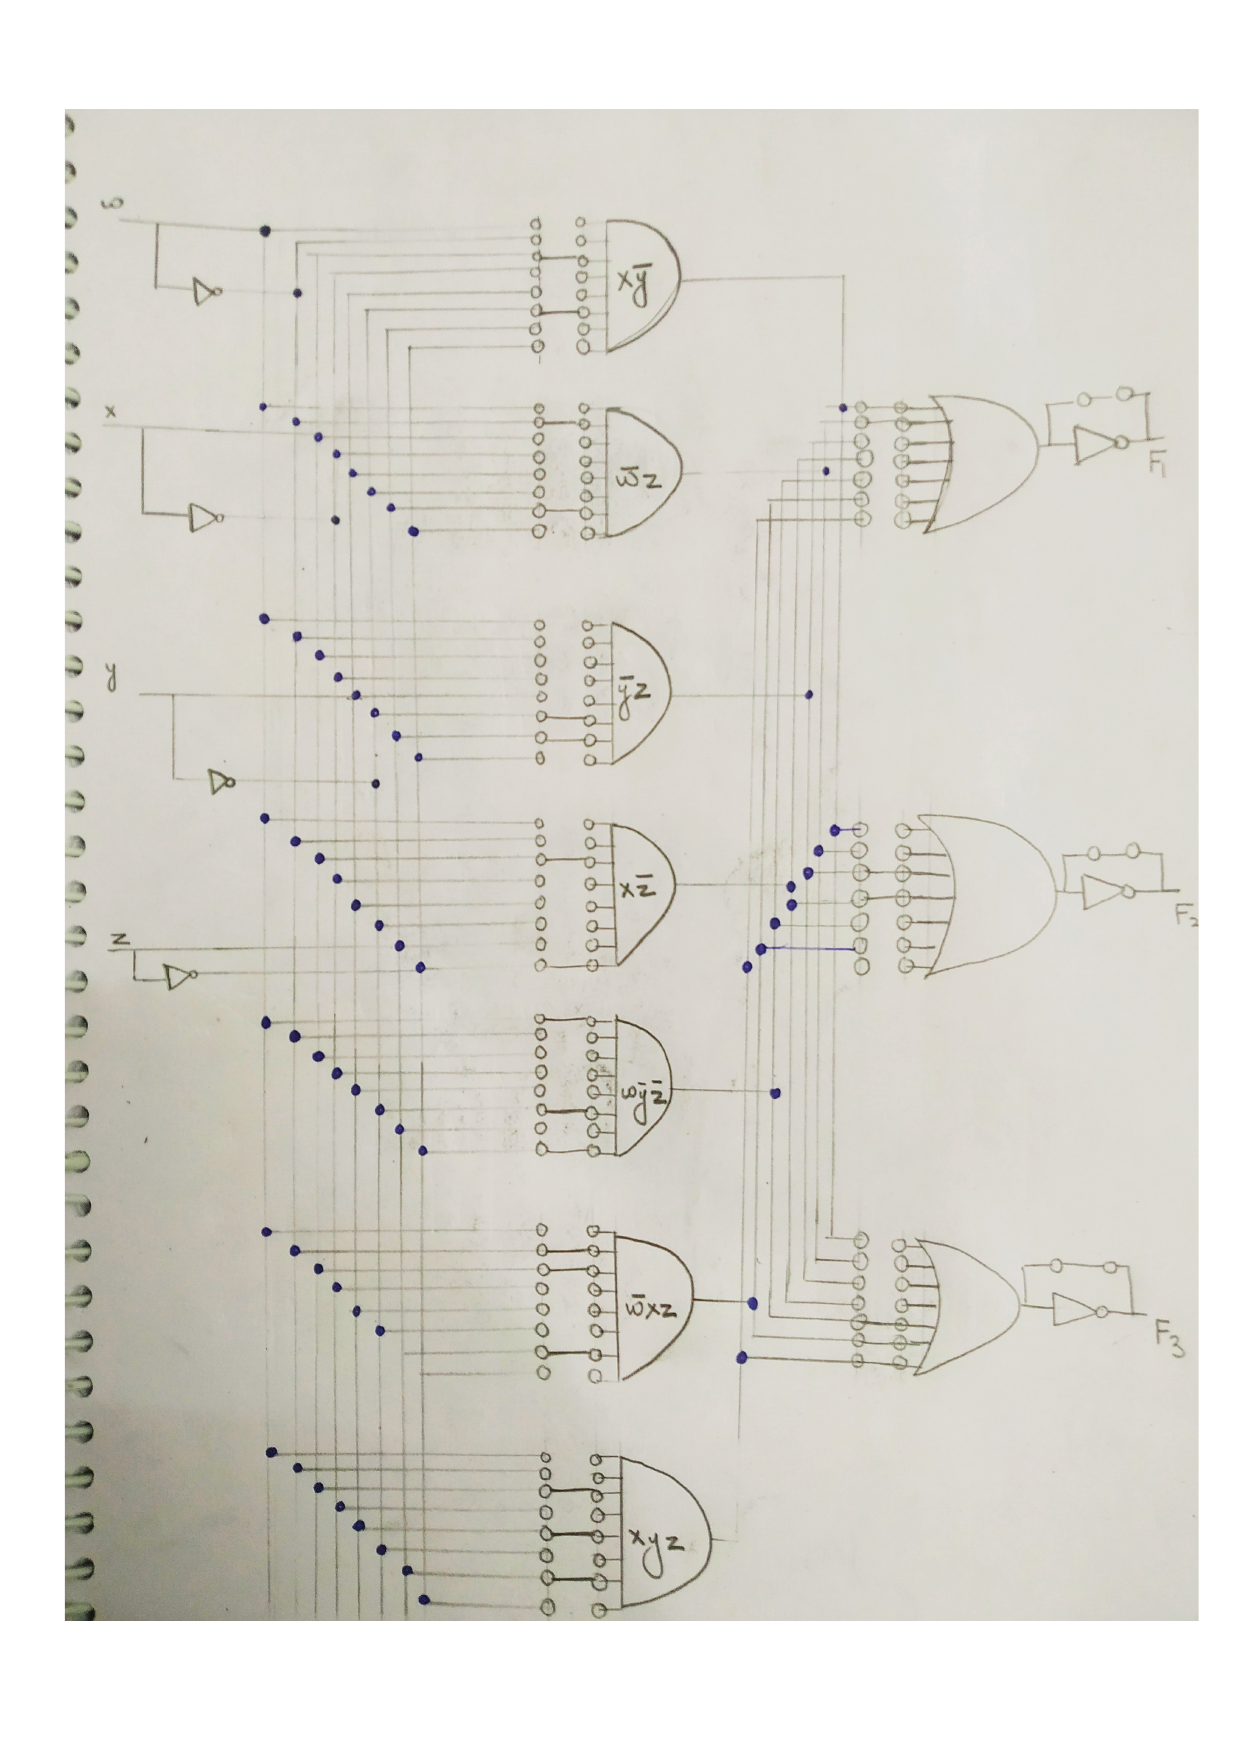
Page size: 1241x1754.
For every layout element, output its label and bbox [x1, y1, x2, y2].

picture [64, 109, 1199, 1621]
